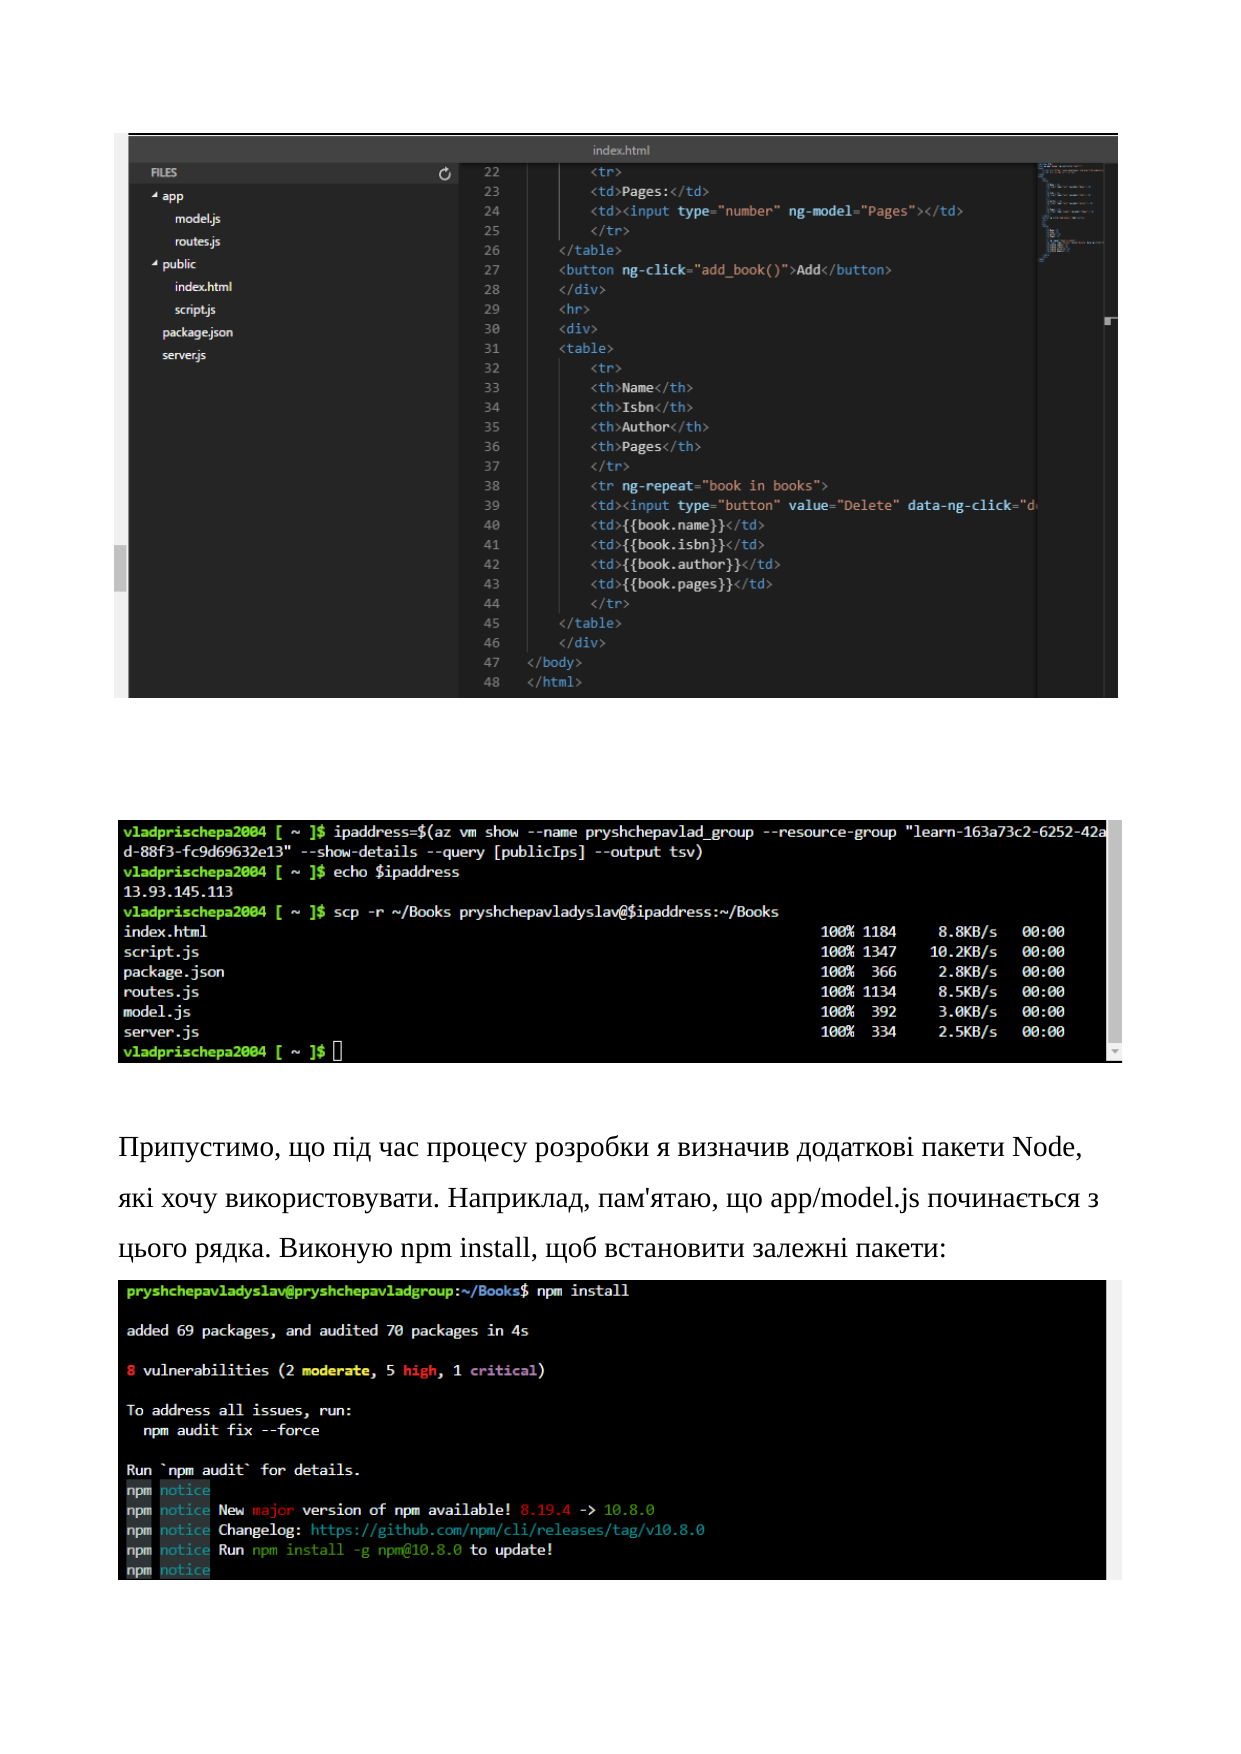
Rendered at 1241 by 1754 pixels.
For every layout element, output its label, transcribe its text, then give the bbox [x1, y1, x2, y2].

picture [114, 133, 1118, 698]
picture [118, 1280, 1123, 1580]
text Припустимо, що під час процесу розробки я визначив додаткові пакети Node, які хочу використовувати. Наприклад, пам'ятаю, що app/model.js починається з цього рядка. Виконую npm install, щоб встановити залежні пакети: [118, 1129, 1122, 1264]
picture [118, 820, 1123, 1063]
